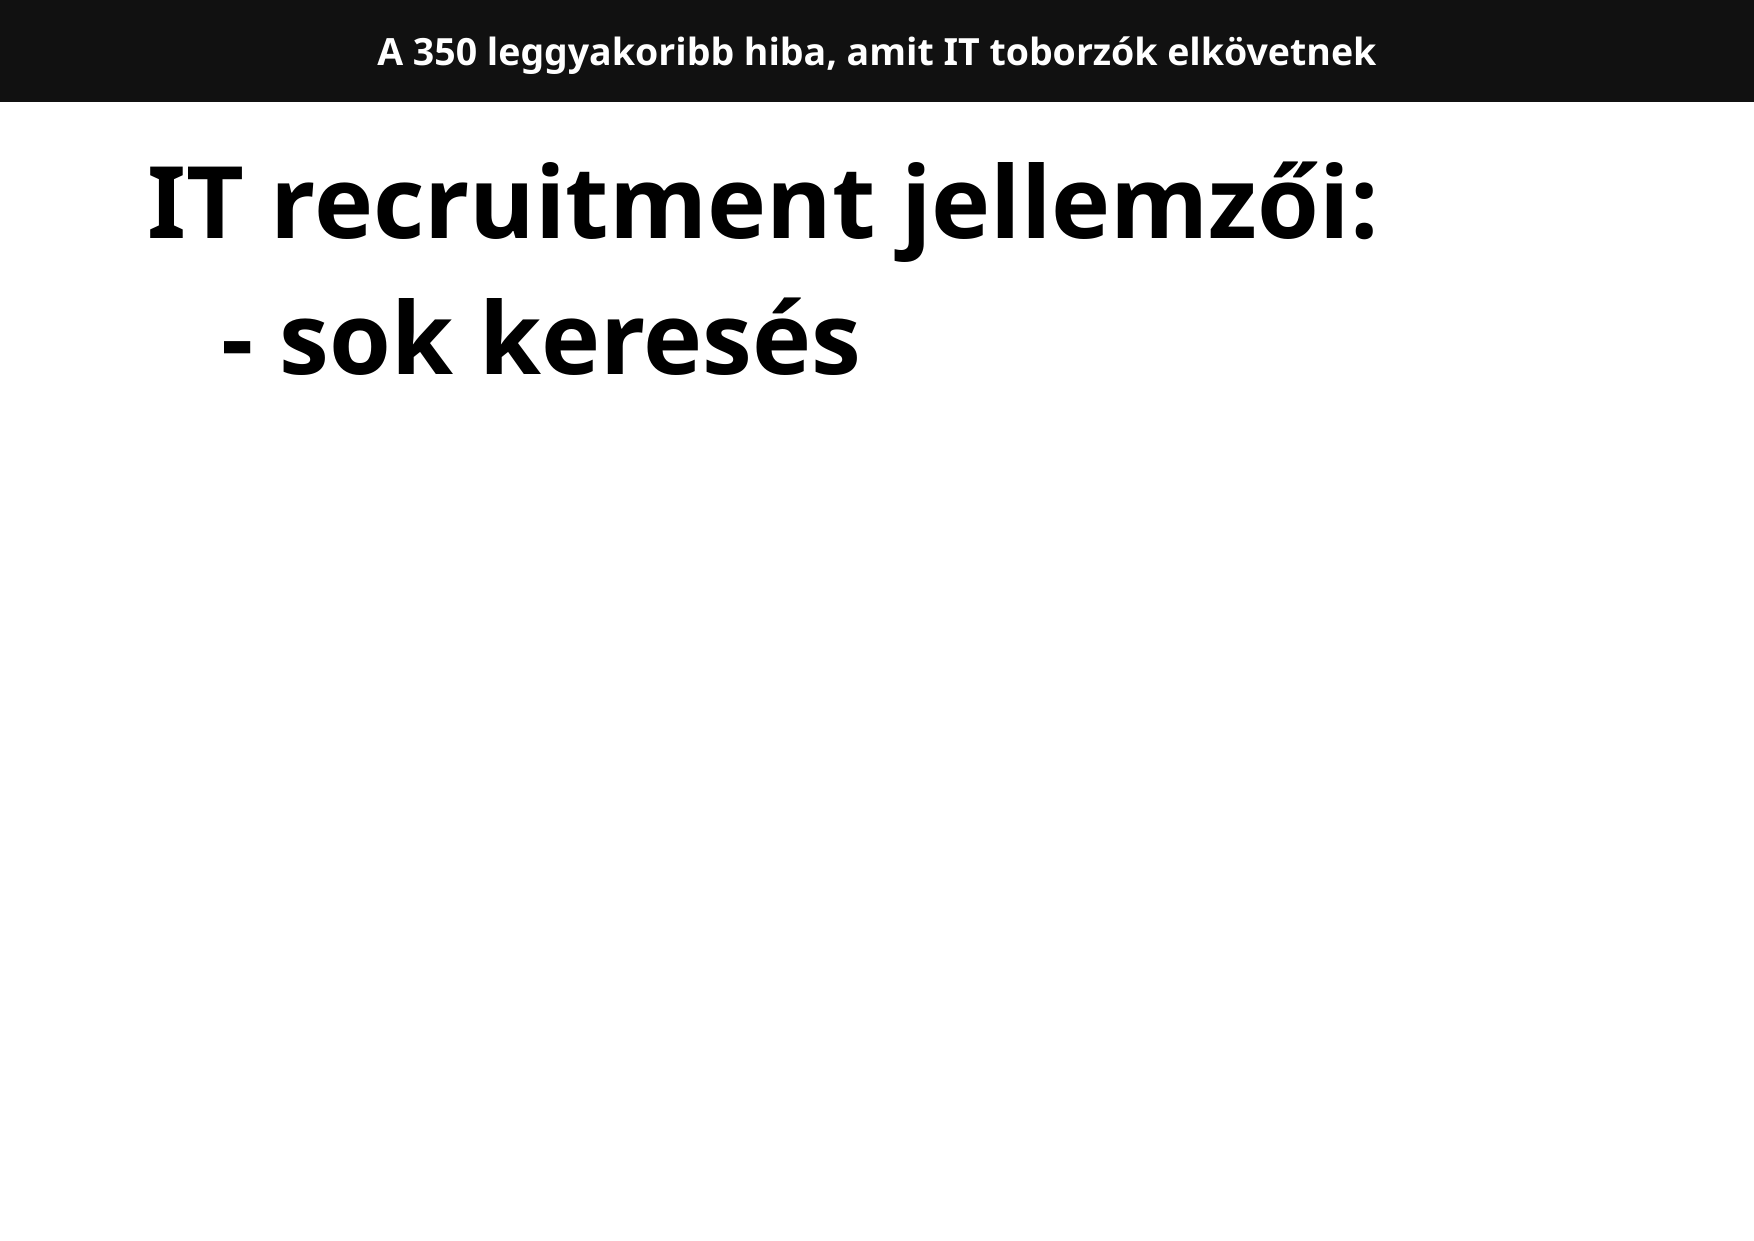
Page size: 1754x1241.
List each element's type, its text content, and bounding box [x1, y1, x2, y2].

text IT recruitment jellemzői: [0, 132, 1754, 268]
text - sok keresés [0, 268, 1754, 404]
